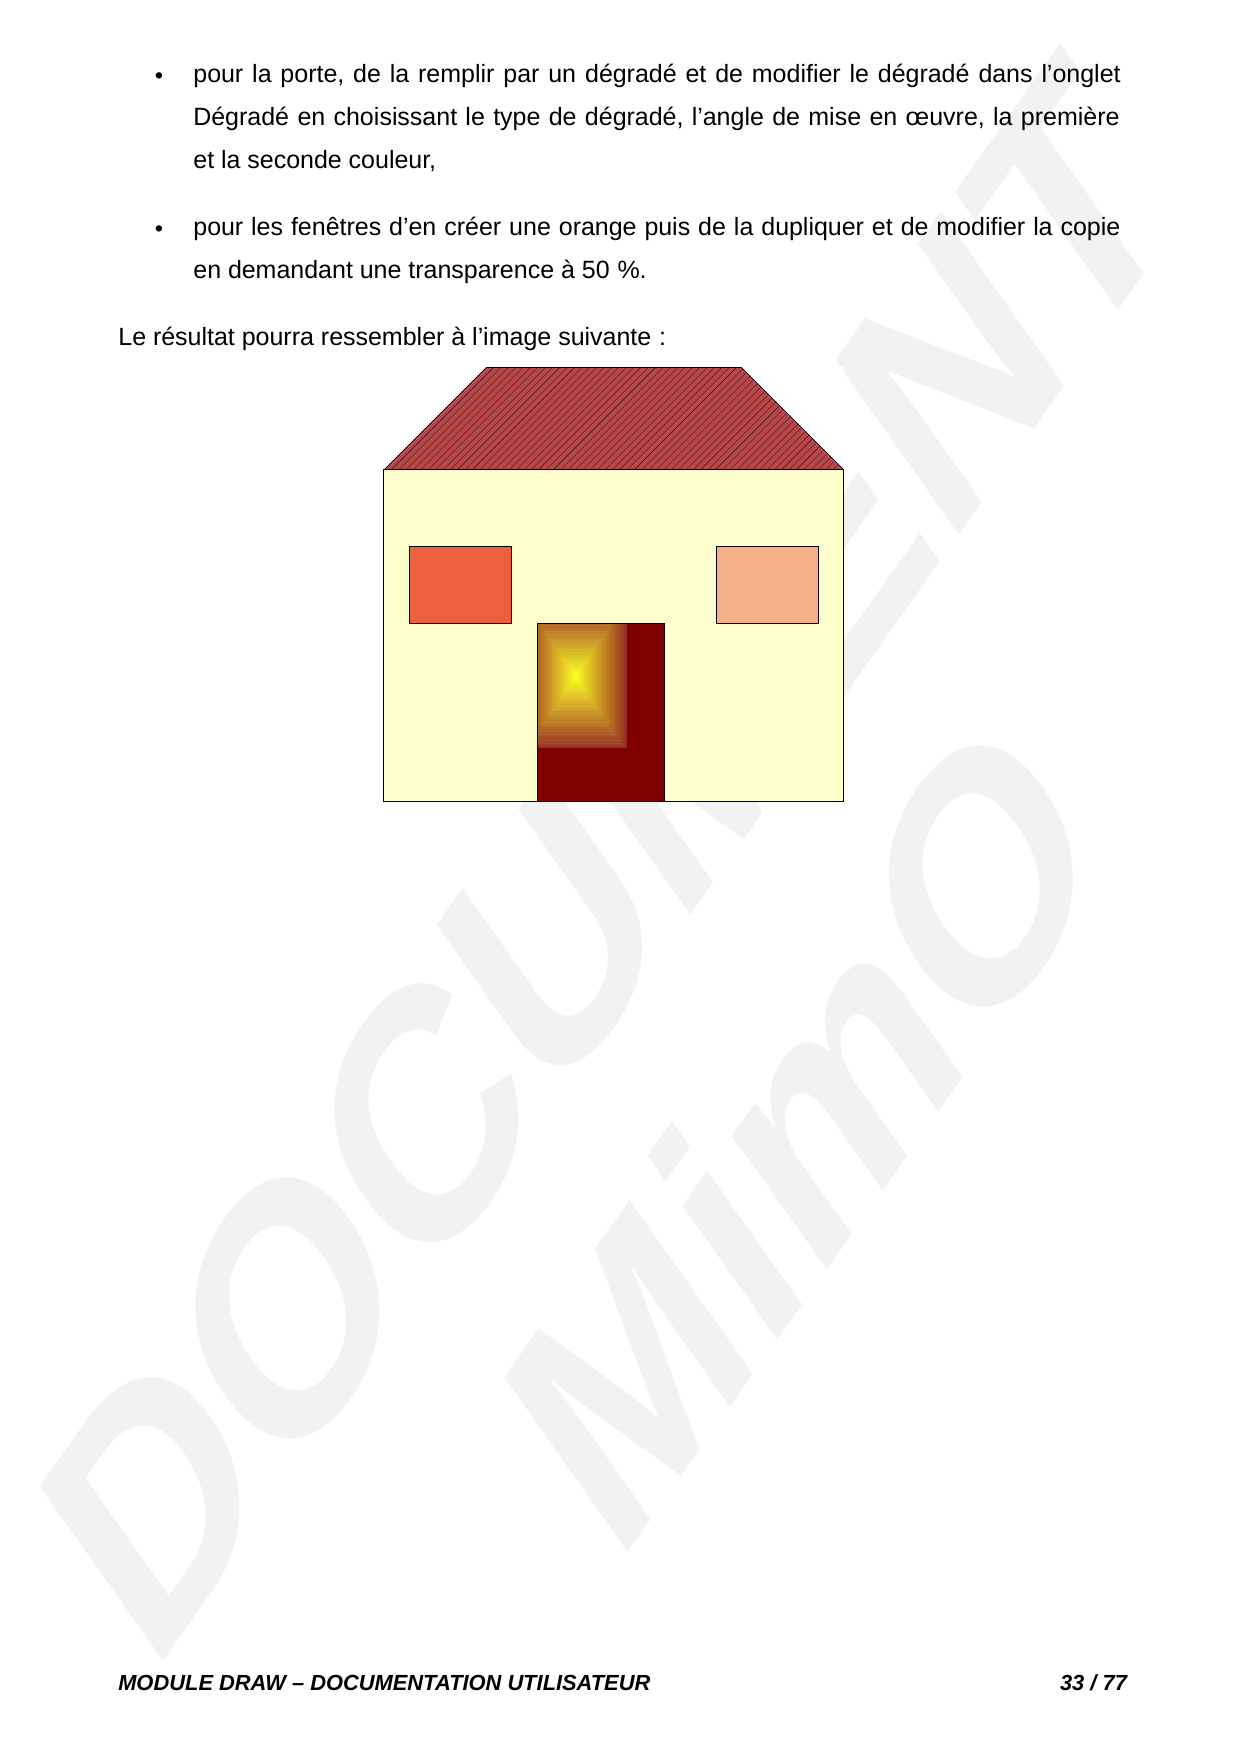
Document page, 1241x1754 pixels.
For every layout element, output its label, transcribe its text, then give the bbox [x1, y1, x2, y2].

list pour les fenêtres d’en créer une orange puis de la dupliquer et de modifier la copie en demandant une transparence à 50 %. [156, 212, 1122, 284]
list pour la porte, de la remplir par un dégradé et de modifier le dégradé dans l’onglet Dégradé en choisissant le type de dégradé, l’angle de mise en œuvre, la première et la seconde couleur, [156, 59, 1122, 174]
text Le résultat pourra ressembler à l’image suivante : [118, 322, 1122, 351]
